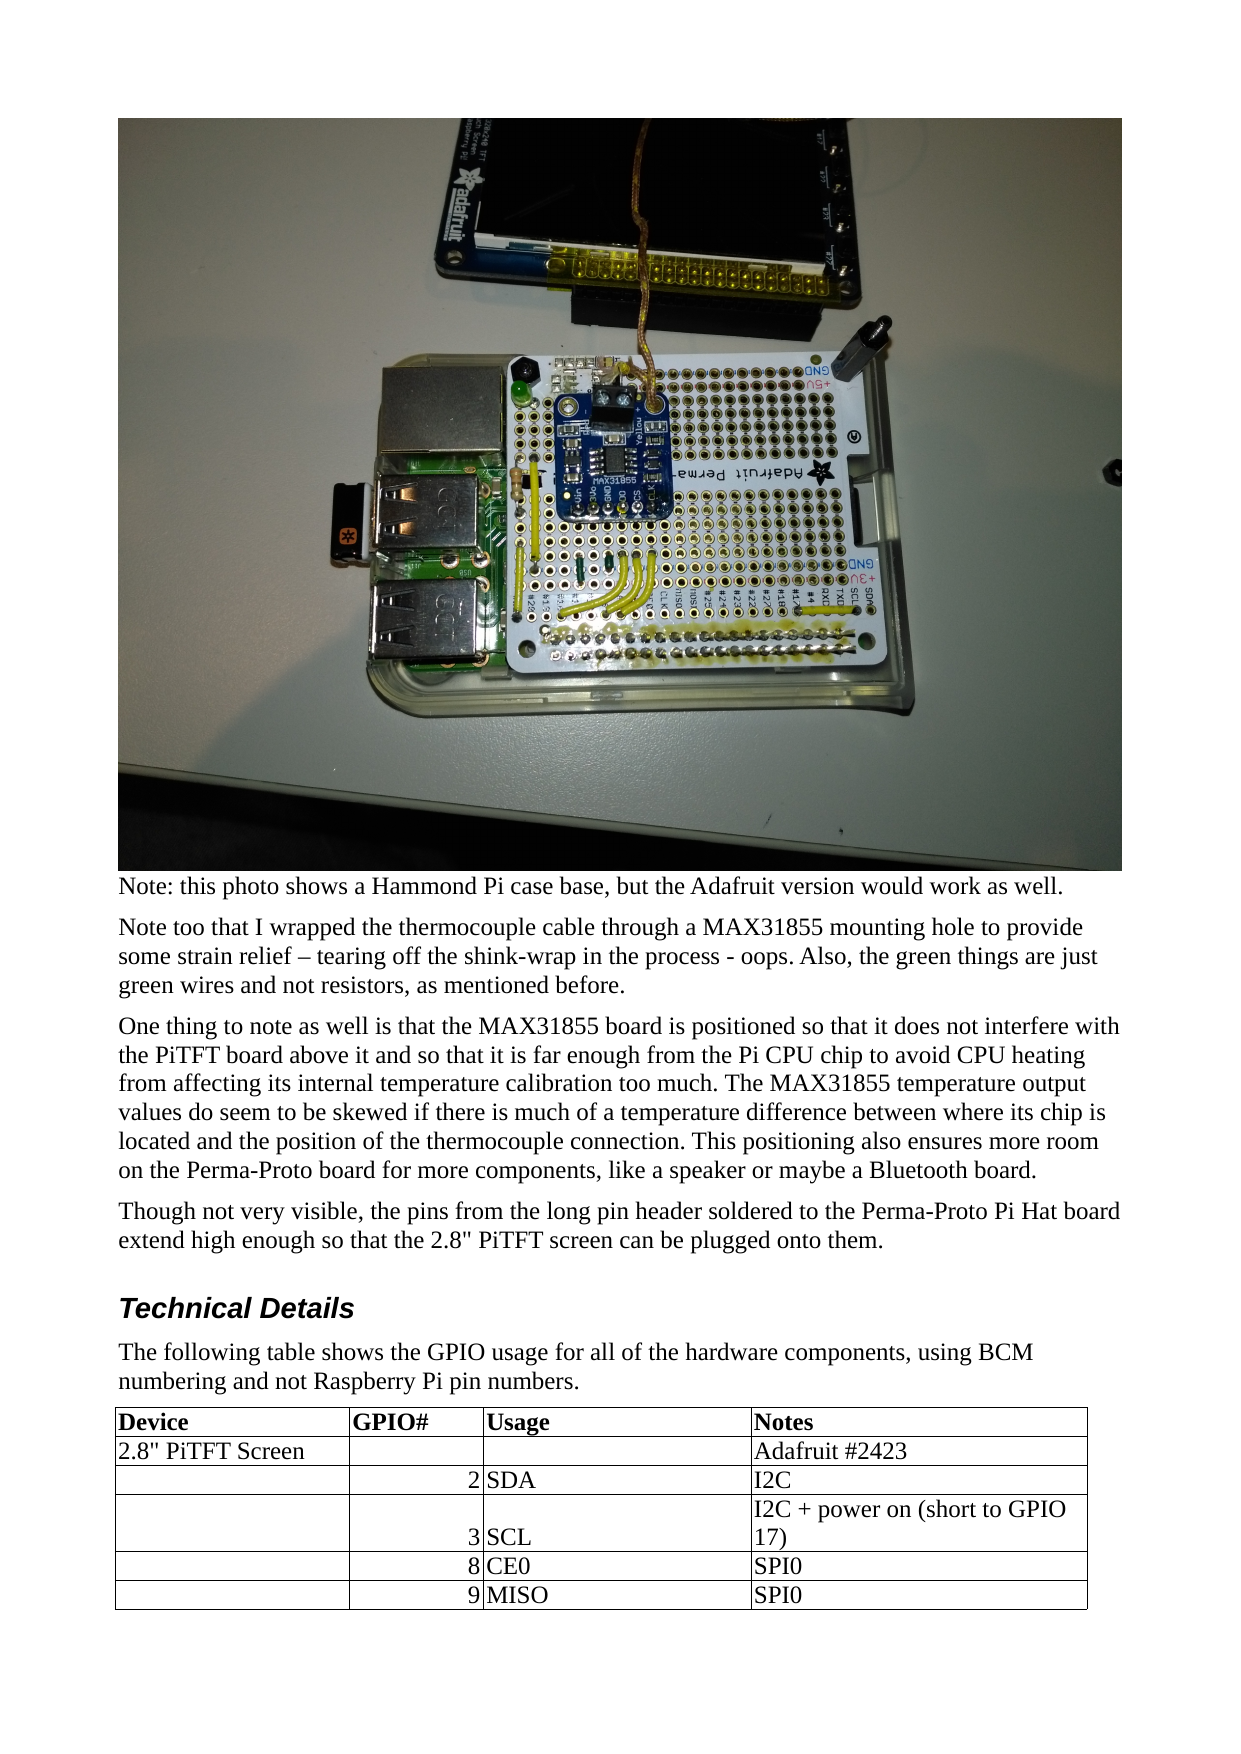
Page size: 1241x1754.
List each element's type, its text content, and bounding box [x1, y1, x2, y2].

picture [118, 118, 1122, 871]
table_cell 2 [350, 1466, 483, 1493]
table_cell [116, 1581, 349, 1609]
table_cell [484, 1437, 751, 1465]
table_cell [116, 1495, 349, 1551]
table_cell I2C [752, 1466, 1087, 1493]
table_cell SPI0 [752, 1552, 1087, 1580]
text Though not very visible, the pins from the long pin header soldered to the Perma-Proto Pi Hat board extend high enough so that the 2.8" PiTFT screen can be plugged onto them. [118, 1196, 1122, 1253]
table_cell [116, 1466, 349, 1493]
table_cell MISO [484, 1581, 751, 1609]
table_cell 8 [350, 1552, 483, 1580]
table_cell [116, 1552, 349, 1580]
table_cell [350, 1437, 483, 1465]
table_cell SPI0 [752, 1581, 1087, 1609]
table_header GPIO# [350, 1408, 483, 1436]
table_cell SCL [484, 1495, 751, 1551]
table_cell SDA [484, 1466, 751, 1493]
table_cell 2.8" PiTFT Screen [116, 1437, 349, 1465]
text One thing to note as well is that the MAX31855 board is positioned so that it does not interfere with the PiTFT board above it and so that it is far enough from the Pi CPU chip to avoid CPU heating from affecting its internal temperature calibration too much. The MAX31855 temperature output values do seem to be skewed if there is much of a temperature difference between where its chip is located and the position of the thermocouple connection. This positioning also ensures more room on the Perma-Proto board for more components, like a speaker or maybe a Bluetooth board. [118, 1011, 1122, 1183]
table_header Usage [484, 1408, 751, 1436]
table_cell CE0 [484, 1552, 751, 1580]
table_cell I2C + power on (short to GPIO 17) [752, 1495, 1087, 1551]
table_header Device [116, 1408, 349, 1436]
subtitle Technical Details [118, 1291, 1122, 1324]
table_cell 9 [350, 1581, 483, 1609]
table_cell Adafruit #2423 [752, 1437, 1087, 1465]
table_cell 3 [350, 1495, 483, 1551]
table_header Notes [752, 1408, 1087, 1436]
text Note: this photo shows a Hammond Pi case base, but the Adafruit version would work as well. [118, 871, 1122, 900]
text Note too that I wrapped the thermocouple cable through a MAX31855 mounting hole to provide some strain relief – tearing off the shink-wrap in the process - oops. Also, the green things are just green wires and not resistors, as mentioned before. [118, 912, 1122, 998]
text The following table shows the GPIO usage for all of the hardware components, using BCM numbering and not Raspberry Pi pin numbers. [118, 1337, 1122, 1394]
